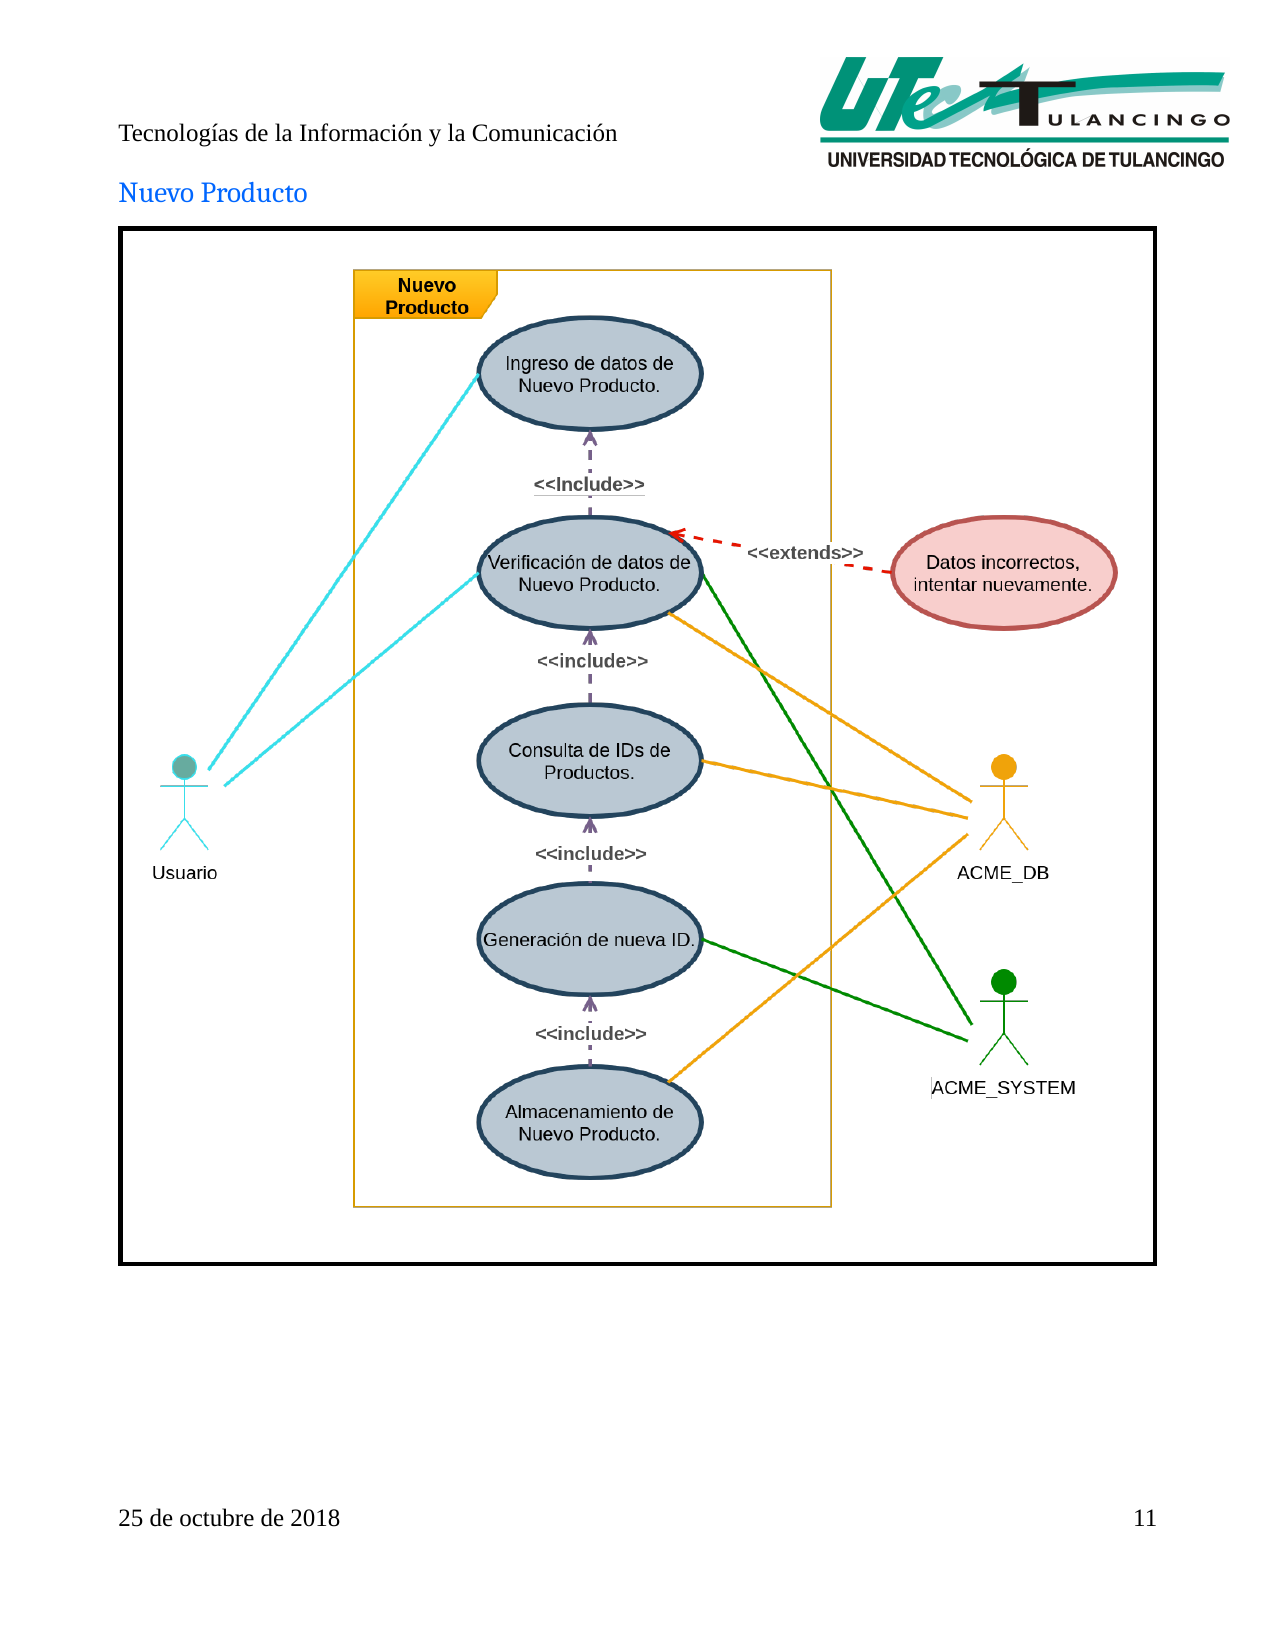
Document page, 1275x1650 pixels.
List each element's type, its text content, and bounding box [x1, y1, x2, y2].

text Nuevo Producto [118, 176, 1157, 210]
picture [820, 57, 1230, 167]
picture [118, 226, 1157, 1266]
